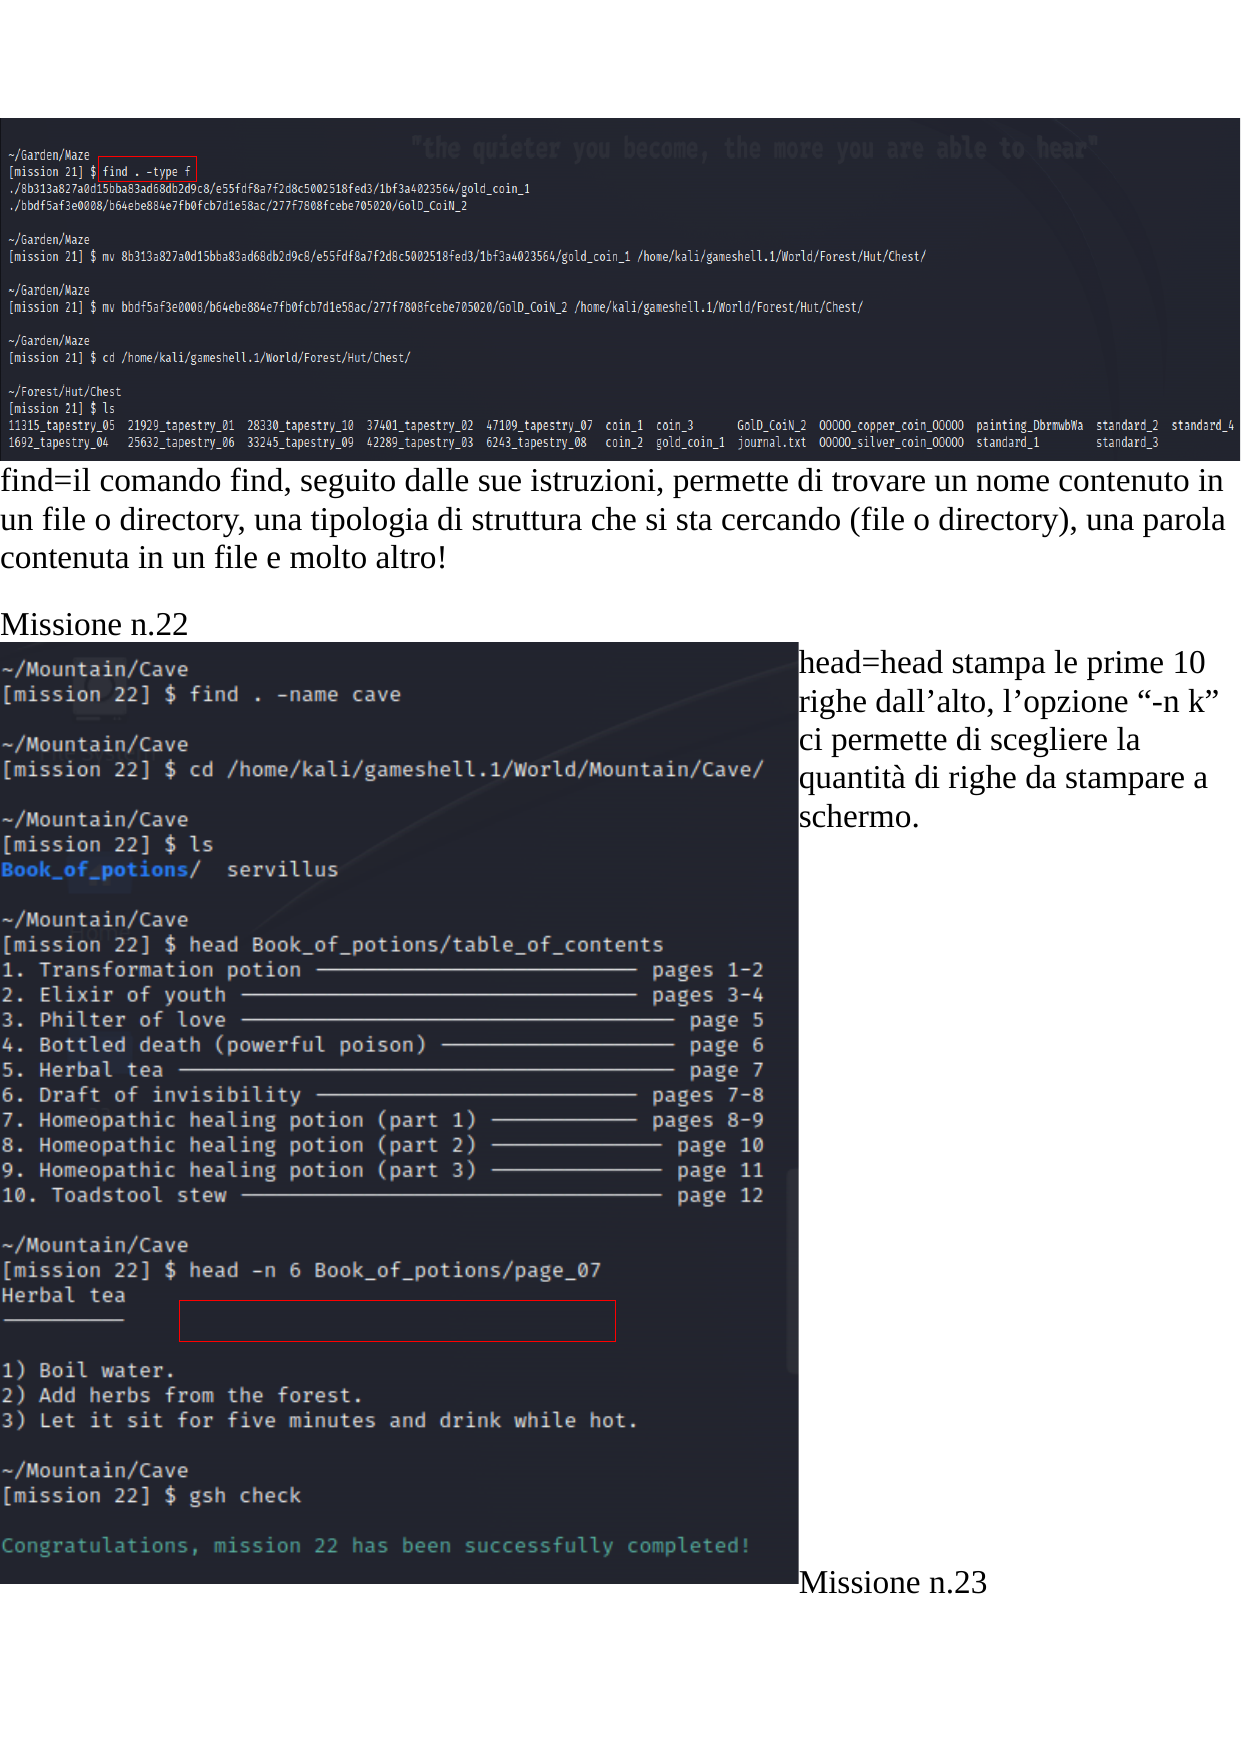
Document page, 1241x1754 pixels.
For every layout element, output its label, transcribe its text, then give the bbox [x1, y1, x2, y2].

text head=head stampa le prime 10 righe dall’alto, l’opzione “-n k” ci permette di scegliere la quantità di righe da stampare a schermo. [799, 642, 1240, 834]
picture [0, 642, 799, 1584]
text Missione n.23 [0, 1562, 1240, 1601]
text find=il comando find, seguito dalle sue istruzioni, permette di trovare un nome contenuto in un file o directory, una tipologia di struttura che si sta cercando (file o directory), una parola contenuta in un file e molto altro! [0, 460, 1240, 575]
text Missione n.22 [0, 604, 1240, 642]
